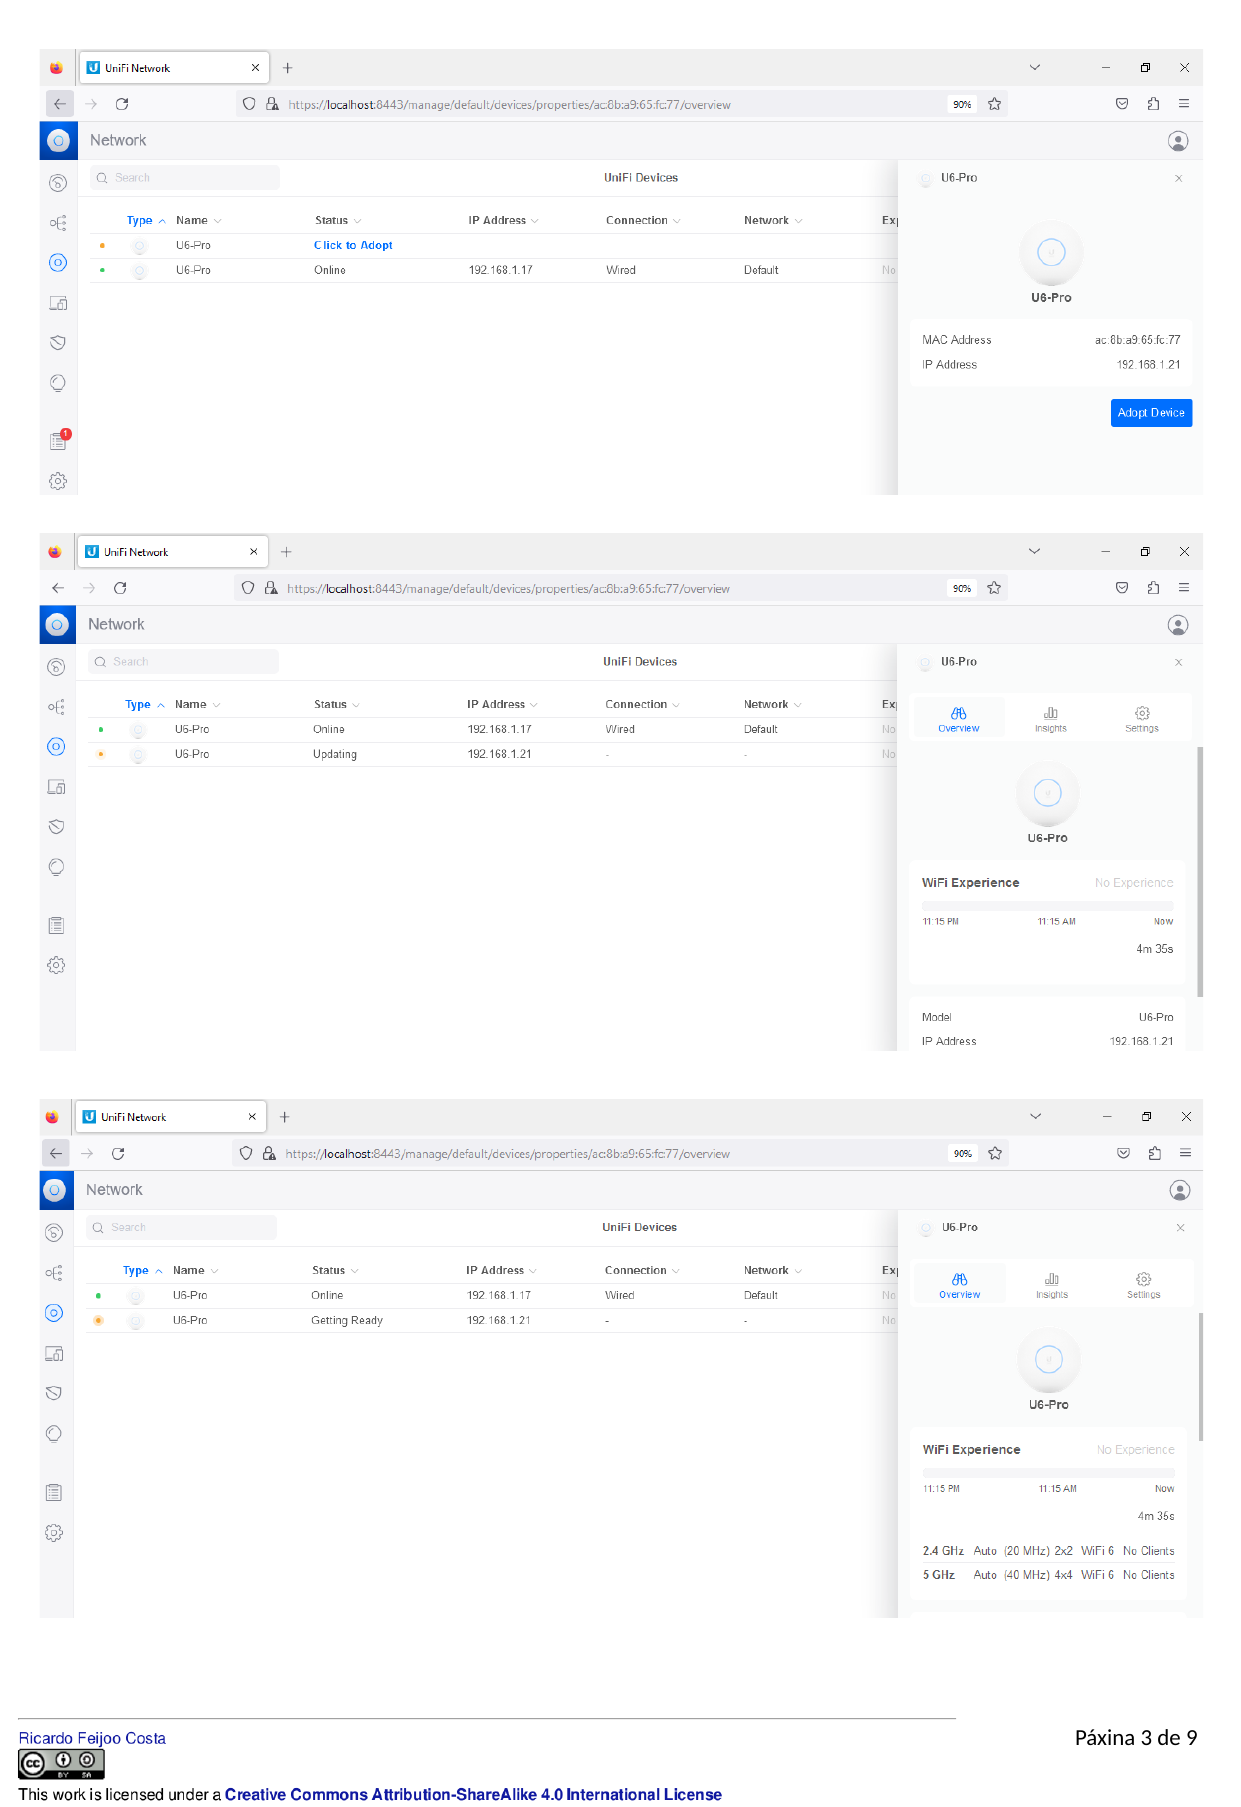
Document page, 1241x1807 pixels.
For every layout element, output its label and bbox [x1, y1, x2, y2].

picture [8, 1713, 957, 1805]
picture [39, 1099, 1204, 1618]
picture [39, 533, 1204, 1051]
picture [39, 49, 1204, 495]
